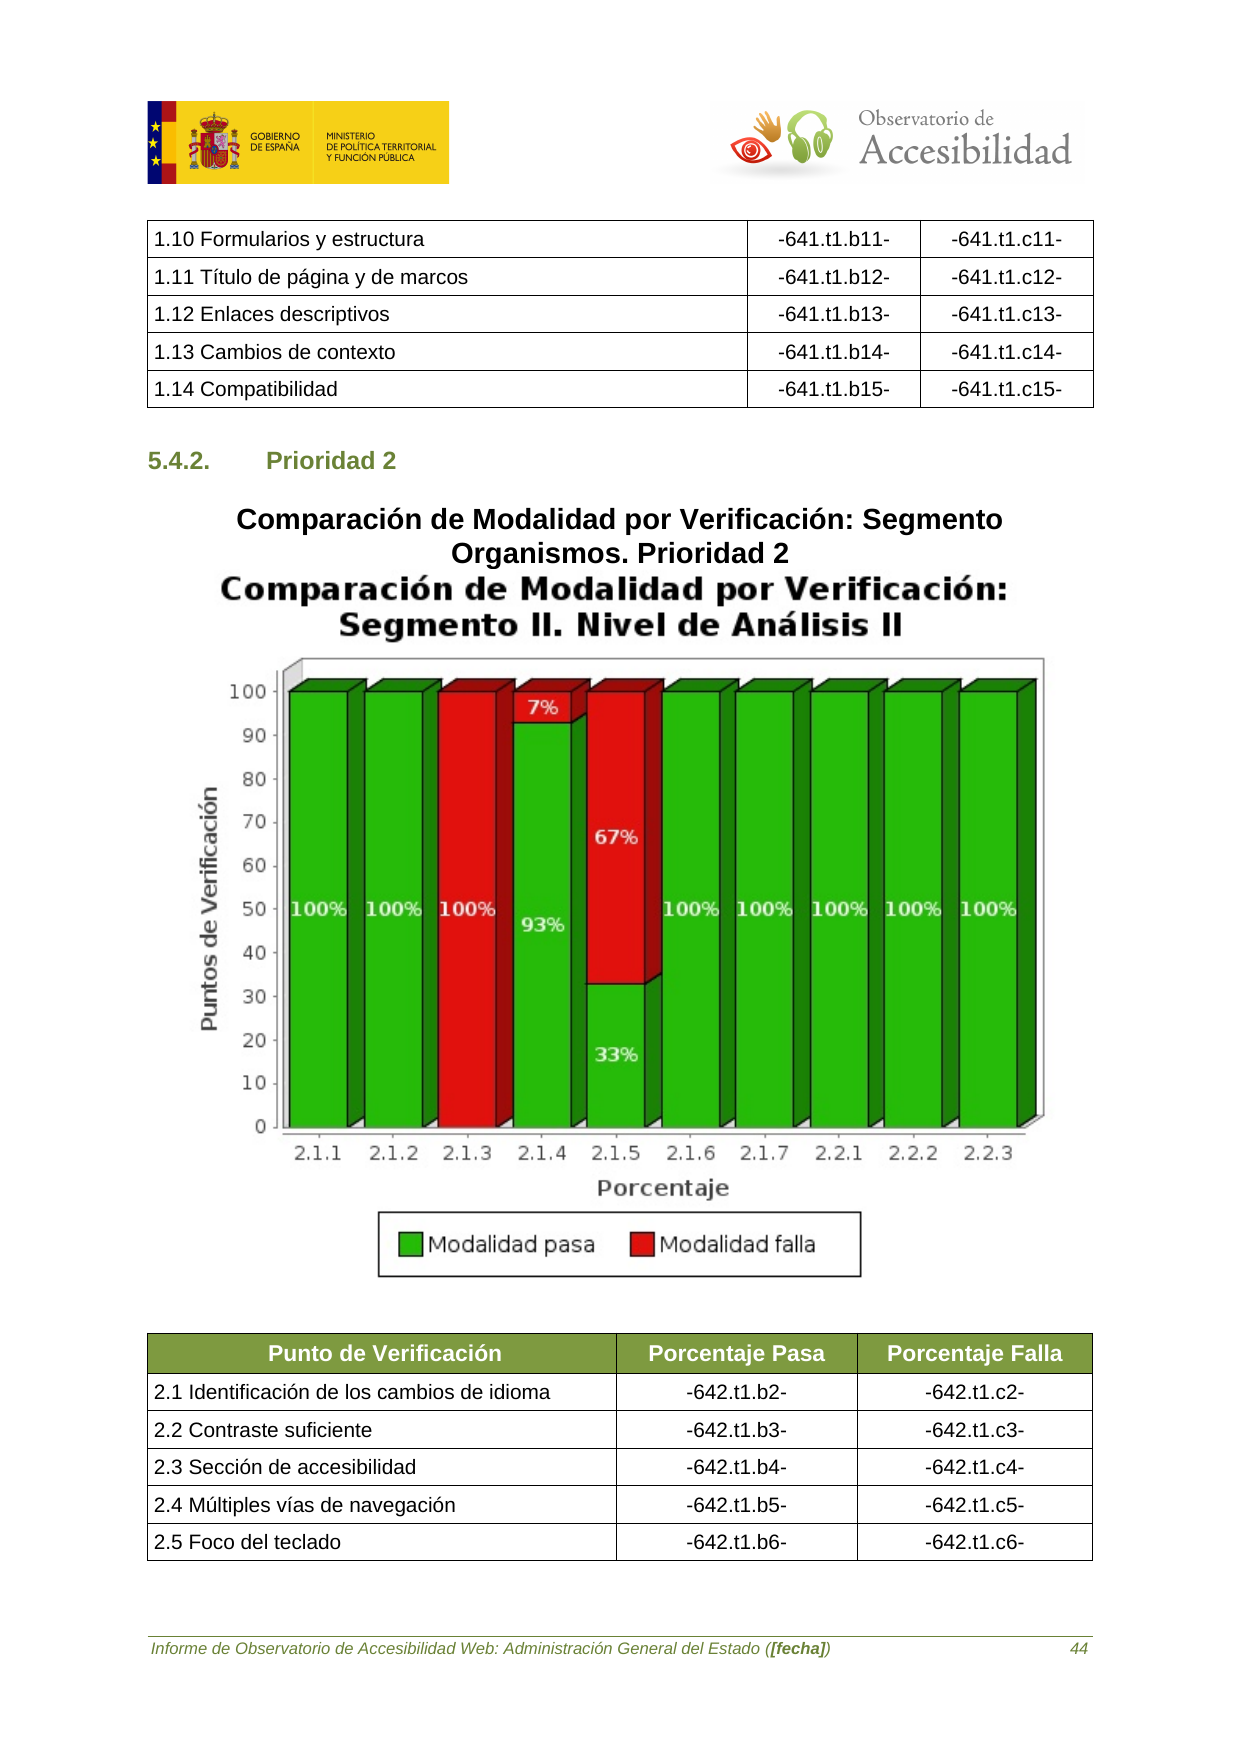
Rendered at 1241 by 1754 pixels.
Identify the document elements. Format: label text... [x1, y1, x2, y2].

table_cell -642.t1.b2- [617, 1374, 857, 1410]
table_cell -641.t1.c15- [921, 371, 1093, 407]
text Comparación de Modalidad por Verificación: Segmento Organismos. Prioridad 2 [148, 502, 1092, 569]
picture [710, 101, 1086, 184]
table_cell -642.t1.b6- [617, 1524, 857, 1560]
table_cell -641.t1.b15- [748, 371, 920, 407]
table_cell -642.t1.c4- [858, 1449, 1092, 1485]
table_cell -642.t1.c5- [858, 1486, 1092, 1523]
table_cell -641.t1.b12- [748, 258, 920, 295]
table_cell -642.t1.c6- [858, 1524, 1092, 1560]
table_cell 1.10 Formularios y estructura [148, 221, 747, 257]
table_cell -641.t1.b13- [748, 296, 920, 332]
table_cell -641.t1.b11- [748, 221, 920, 257]
table_cell 1.12 Enlaces descriptivos [148, 296, 747, 332]
table_cell 1.13 Cambios de contexto [148, 333, 747, 370]
table_cell 2.2 Contraste suficiente [148, 1411, 616, 1448]
table_cell -641.t1.c14- [921, 333, 1093, 370]
table_cell 1.11 Título de página y de marcos [148, 258, 747, 295]
table_cell 2.4 Múltiples vías de navegación [148, 1486, 616, 1523]
table_header Porcentaje Pasa [617, 1334, 857, 1373]
table_cell -641.t1.b14- [748, 333, 920, 370]
table_cell -642.t1.b5- [617, 1486, 857, 1523]
subtitle Prioridad 2 [148, 446, 1092, 474]
table_cell 2.1 Identificación de los cambios de idioma [148, 1374, 616, 1410]
table_cell -642.t1.c2- [858, 1374, 1092, 1410]
table_header Punto de Verificación [148, 1334, 616, 1373]
table_cell -642.t1.c3- [858, 1411, 1092, 1448]
table_cell -641.t1.c13- [921, 296, 1093, 332]
table_cell 1.14 Compatibilidad [148, 371, 747, 407]
picture [147, 101, 450, 184]
table_cell 2.3 Sección de accesibilidad [148, 1449, 616, 1485]
table_cell 2.5 Foco del teclado [148, 1524, 616, 1560]
table_cell -641.t1.c11- [921, 221, 1093, 257]
table_cell -641.t1.c12- [921, 258, 1093, 295]
picture [178, 569, 1062, 1279]
table_cell -642.t1.b4- [617, 1449, 857, 1485]
table_header Porcentaje Falla [858, 1334, 1092, 1373]
table_cell -642.t1.b3- [617, 1411, 857, 1448]
